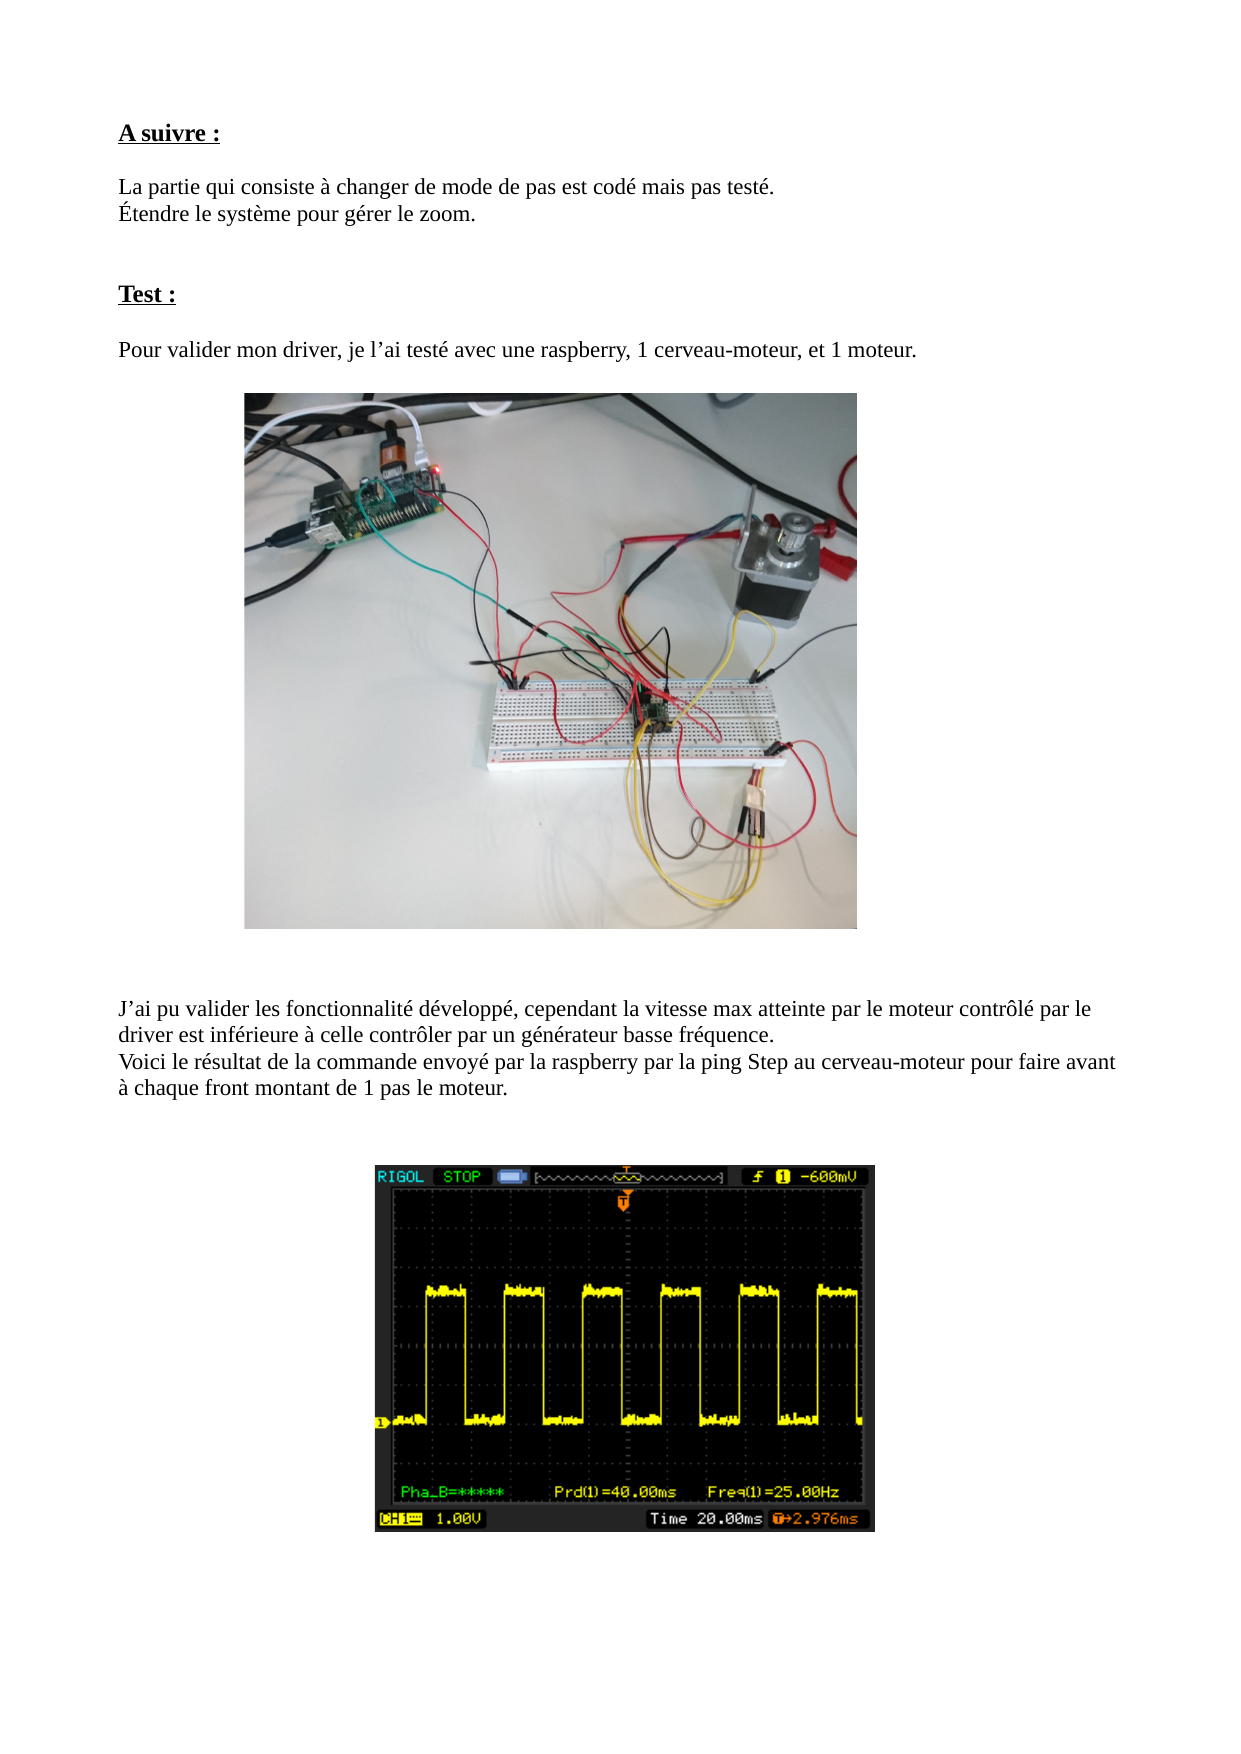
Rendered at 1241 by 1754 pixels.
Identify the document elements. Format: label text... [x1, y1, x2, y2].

picture [374, 1165, 875, 1532]
text Voici le résultat de la commande envoyé par la raspberry par la ping Step au cerveau-moteur pour faire avant à chaque front montant de 1 pas le moteur. [118, 1048, 1122, 1100]
text Test : [118, 279, 1122, 307]
text Étendre le système pour gérer le zoom. [118, 199, 1122, 226]
text A suivre : [118, 118, 1122, 147]
text La partie qui consiste à changer de mode de pas est codé mais pas testé. [118, 173, 1122, 199]
text Pour valider mon driver, je l’ai testé avec une raspberry, 1 cerveau-moteur, et 1 moteur. [118, 336, 1122, 362]
picture [244, 393, 416, 929]
text J’ai pu valider les fonctionnalité développé, cependant la vitesse max atteinte par le moteur contrôlé par le driver est inférieure à celle contrôler par un générateur basse fréquence. [118, 995, 1122, 1048]
